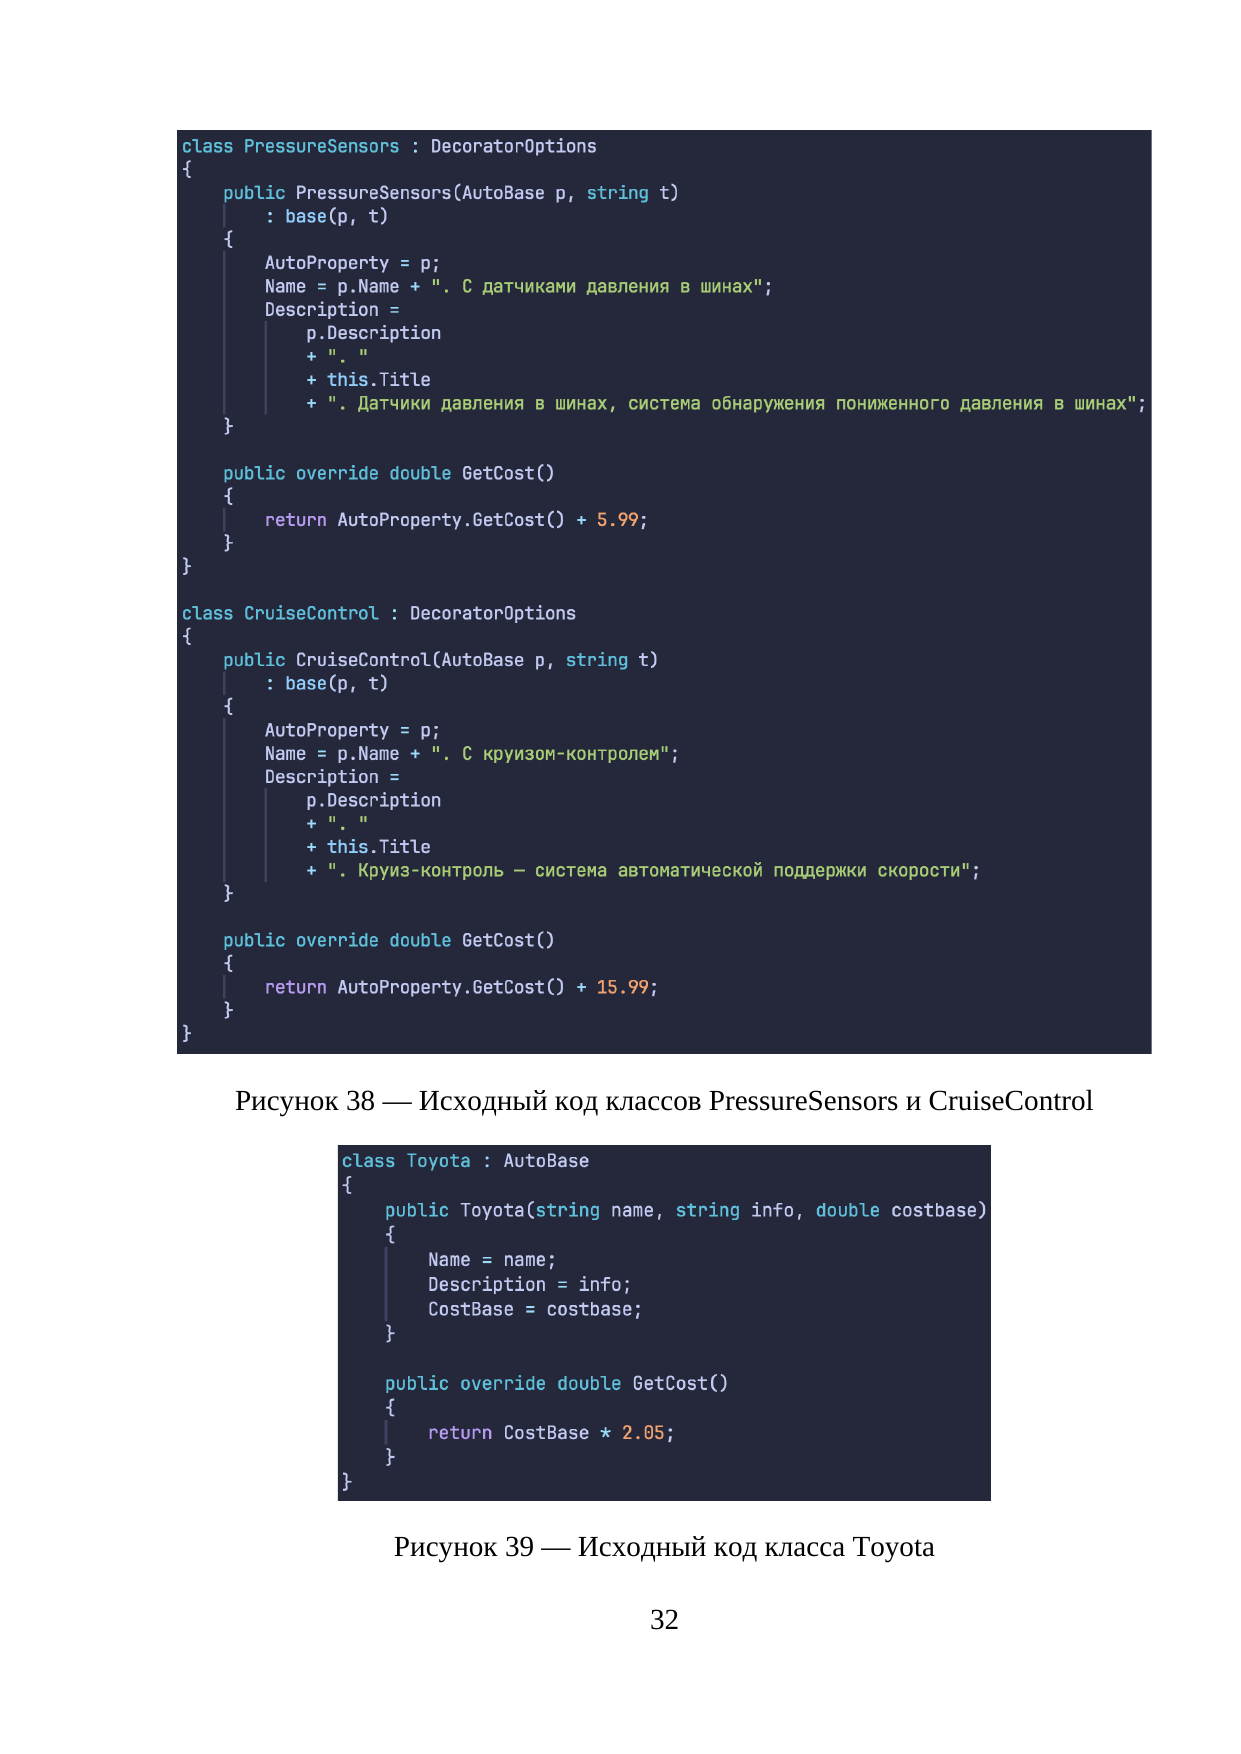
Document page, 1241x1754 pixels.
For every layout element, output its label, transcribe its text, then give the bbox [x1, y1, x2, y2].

picture [337, 1145, 991, 1501]
text Рисунок 39 — Исходный код класса Toyota [177, 1146, 1152, 1563]
text Рисунок 38 — Исходный код классов PressureSensors и CruiseControl [177, 1054, 1152, 1116]
picture [177, 130, 1152, 1054]
